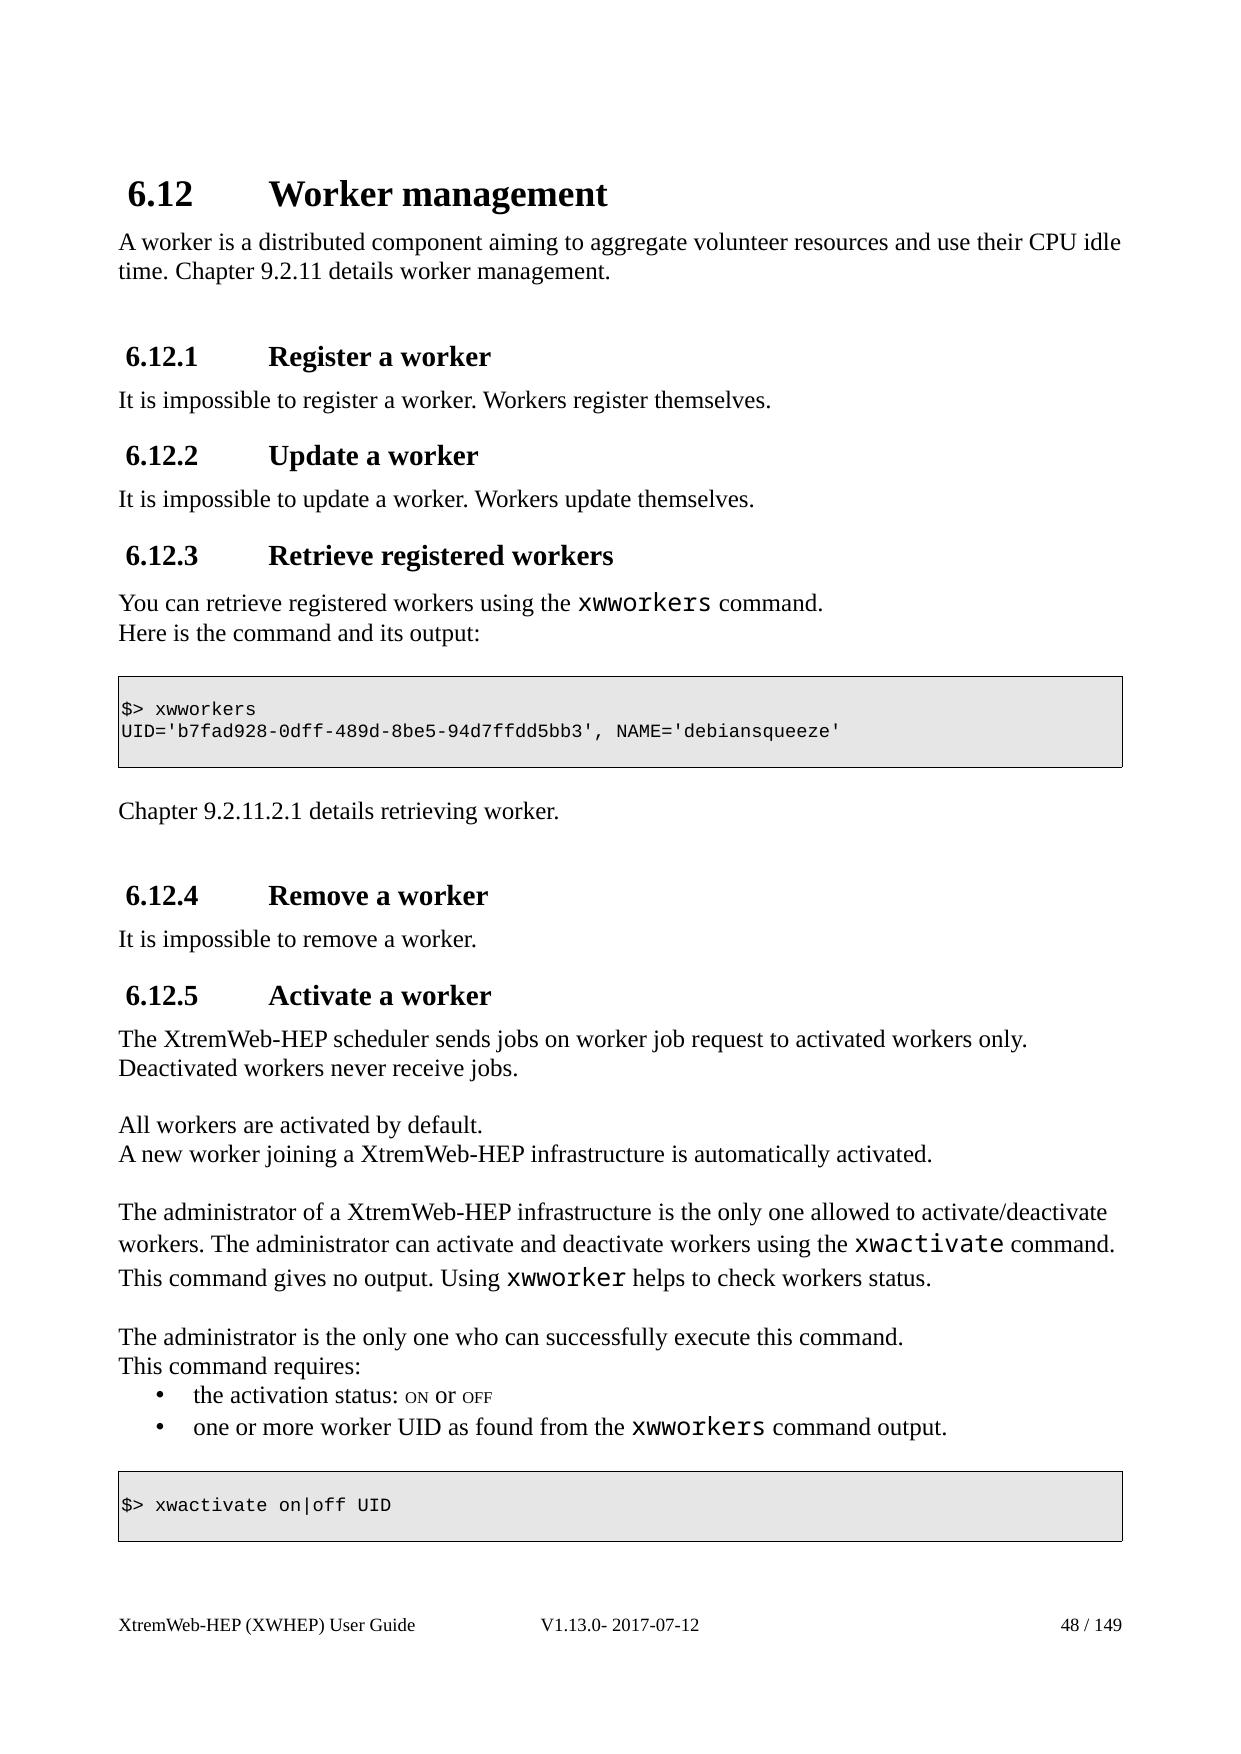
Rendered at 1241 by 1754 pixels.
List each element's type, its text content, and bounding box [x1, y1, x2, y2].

text Chapter 9.2.11.2.1 details retrieving worker. [118, 796, 1122, 824]
subtitle Register a worker [118, 339, 1122, 372]
text $> xwworkers [119, 697, 1122, 718]
text This command requires: [118, 1351, 1122, 1380]
subtitle Activate a worker [118, 978, 1122, 1012]
subtitle Retrieve registered workers [118, 538, 1122, 572]
text UID='b7fad928-0dff-489d-8be5-94d7ffdd5bb3', NAME='debiansqueeze' [119, 718, 1122, 740]
subtitle Update a worker [118, 438, 1122, 472]
list one or more worker UID as found from the xwworkers command output. [156, 1408, 1122, 1442]
text $> xwactivate on|off UID [119, 1492, 1122, 1514]
text The administrator of a XtremWeb-HEP infrastructure is the only one allowed to activate/deactivate workers. The administrator can activate and deactivate workers using the xwactivate command. [118, 1197, 1122, 1259]
subtitle Worker management [118, 172, 1122, 215]
text It is impossible to register a worker. Workers register themselves. [118, 385, 1122, 413]
subtitle Remove a worker [118, 878, 1122, 912]
text A worker is a distributed component aiming to aggregate volunteer resources and use their CPU idle time. Chapter 9.2.11 details worker management. [118, 227, 1122, 285]
text It is impossible to update a worker. Workers update themselves. [118, 484, 1122, 513]
text You can retrieve registered workers using the xwworkers command. [118, 584, 1122, 618]
text It is impossible to remove a worker. [118, 924, 1122, 953]
text The administrator is the only one who can successfully execute this command. [118, 1322, 1122, 1351]
text The XtremWeb-HEP scheduler sends jobs on worker job request to activated workers only. Deactivated workers never receive jobs. [118, 1024, 1122, 1082]
text This command gives no output. Using xwworker helps to check workers status. [118, 1259, 1122, 1293]
text Here is the command and its output: [118, 618, 1122, 647]
text All workers are activated by default. [118, 1110, 1122, 1139]
list the activation status: on or off [156, 1380, 1122, 1408]
text A new worker joining a XtremWeb-HEP infrastructure is automatically activated. [118, 1139, 1122, 1168]
